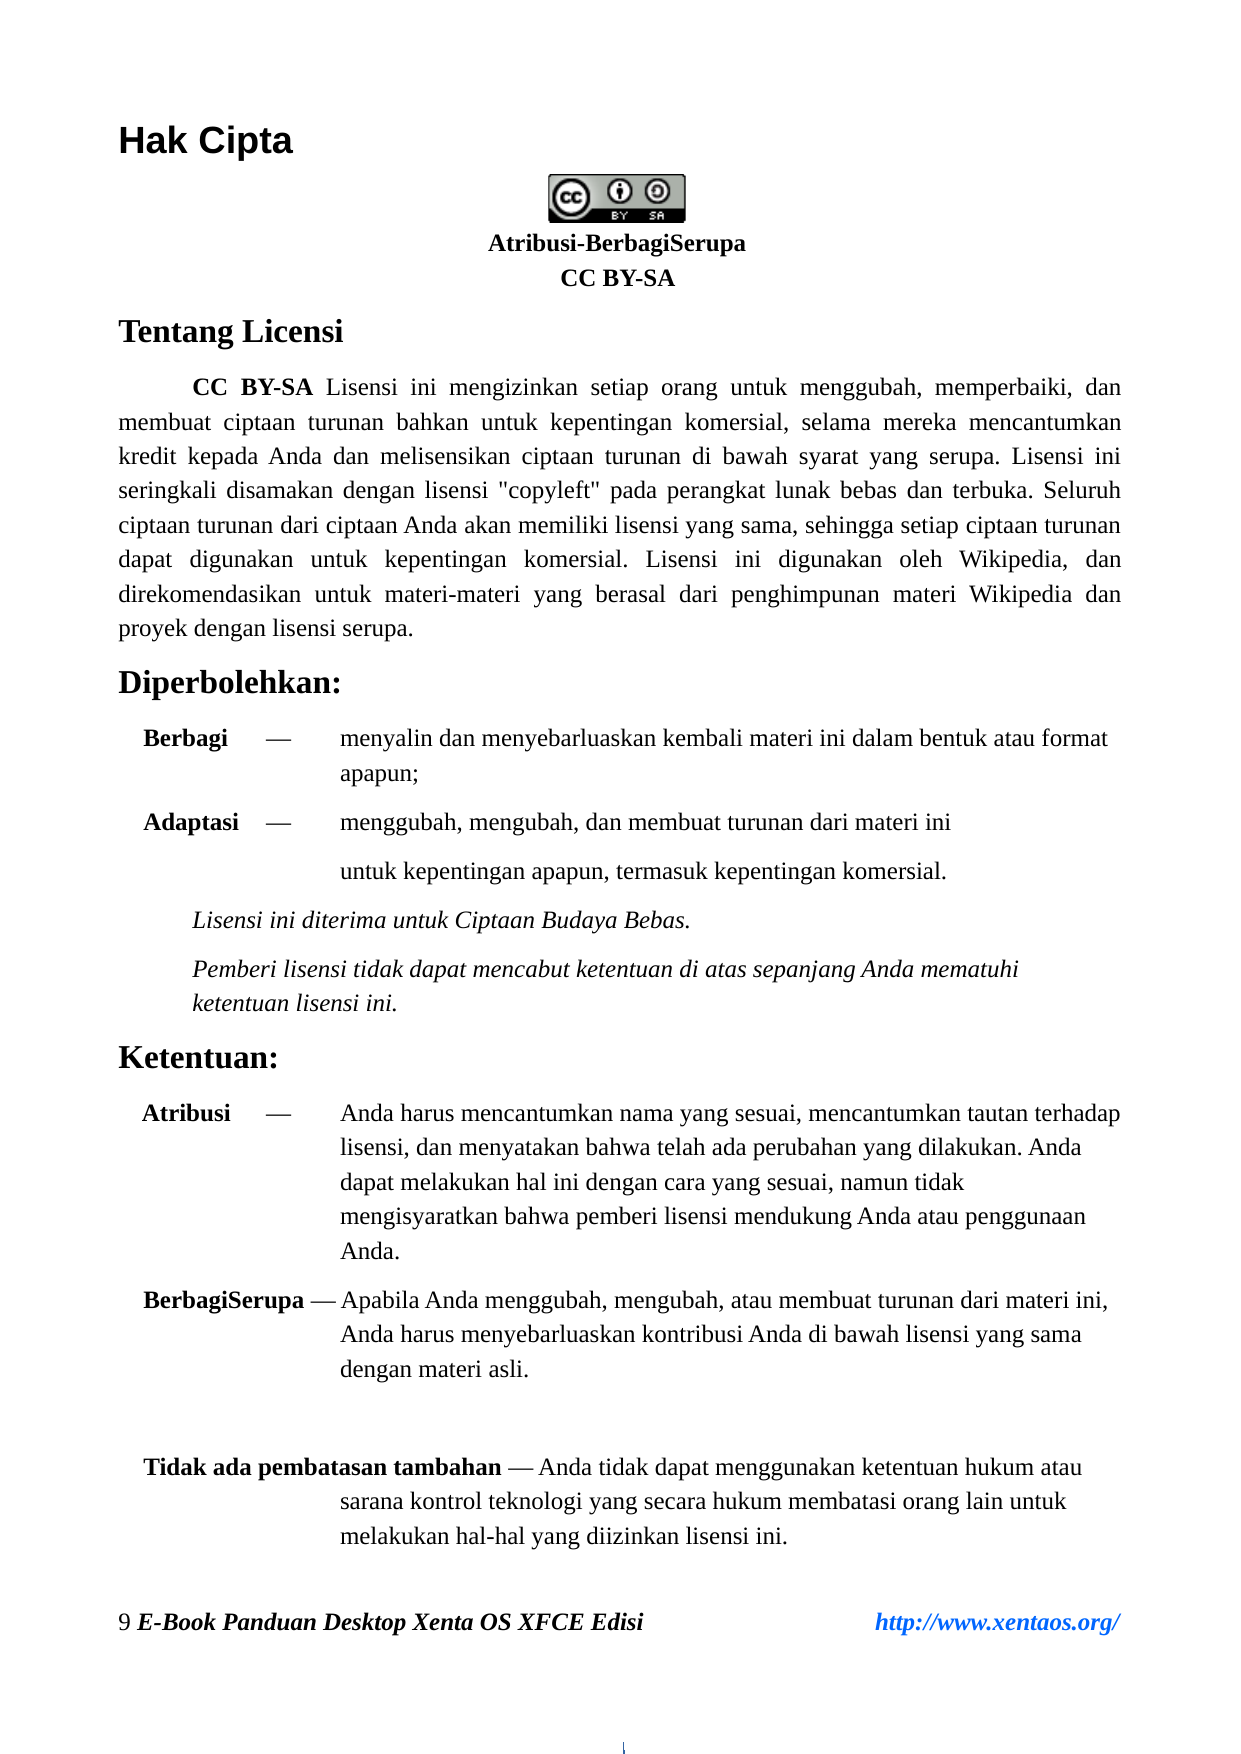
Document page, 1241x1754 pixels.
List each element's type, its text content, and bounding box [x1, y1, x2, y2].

text Adaptasi — menggubah, mengubah, dan membuat turunan dari materi ini [118, 807, 1122, 835]
text Berbagi — menyalin dan menyebarluaskan kembali materi ini dalam bentuk atau format apapun; [118, 723, 1122, 786]
picture [548, 174, 686, 223]
text Pemberi lisensi tidak dapat mencabut ketentuan di atas sepanjang Anda mematuhi ketentuan lisensi ini. [118, 954, 1122, 1017]
text untuk kepentingan apapun, termasuk kepentingan komersial. [118, 856, 1122, 884]
text Lisensi ini diterima untuk Ciptaan Budaya Bebas. [118, 905, 1122, 933]
text Diperbolehkan: [118, 663, 1122, 701]
text CC BY-SA Lisensi ini mengizinkan setiap orang untuk menggubah, memperbaiki, dan membuat ciptaan turunan bahkan untuk kepentingan komersial, selama mereka mencantumkan kredit kepada Anda dan melisensikan ciptaan turunan di bawah syarat yang serupa. Lisensi ini seringkali disamakan dengan lisensi "copyleft" pada perangkat lunak bebas dan terbuka. Seluruh ciptaan turunan dari ciptaan Anda akan memiliki lisensi yang sama, sehingga setiap ciptaan turunan dapat digunakan untuk kepentingan komersial. Lisensi ini digunakan oleh Wikipedia, dan direkomendasikan untuk materi-materi yang berasal dari penghimpunan materi Wikipedia dan proyek dengan lisensi serupa. [118, 372, 1122, 642]
text BerbagiSerupa — Apabila Anda menggubah, mengubah, atau membuat turunan dari materi ini, Anda harus menyebarluaskan kontribusi Anda di bawah lisensi yang sama dengan materi asli. [118, 1285, 1122, 1383]
text Ketentuan: [118, 1037, 1122, 1076]
text Tentang Licensi [118, 312, 1122, 350]
text Atribusi-BerbagiSerupa CC BY-SA [118, 228, 1122, 291]
text Tidak ada pembatasan tambahan — Anda tidak dapat menggunakan ketentuan hukum atau sarana kontrol teknologi yang secara hukum membatasi orang lain untuk melakukan hal-hal yang diizinkan lisensi ini. [118, 1452, 1122, 1550]
text Atribusi — Anda harus mencantumkan nama yang sesuai, mencantumkan tautan terhadap lisensi, dan menyatakan bahwa telah ada perubahan yang dilakukan. Anda dapat melakukan hal ini dengan cara yang sesuai, namun tidak mengisyaratkan bahwa pemberi lisensi mendukung Anda atau penggunaan Anda. [118, 1098, 1122, 1264]
subtitle Hak Cipta [118, 118, 1122, 162]
